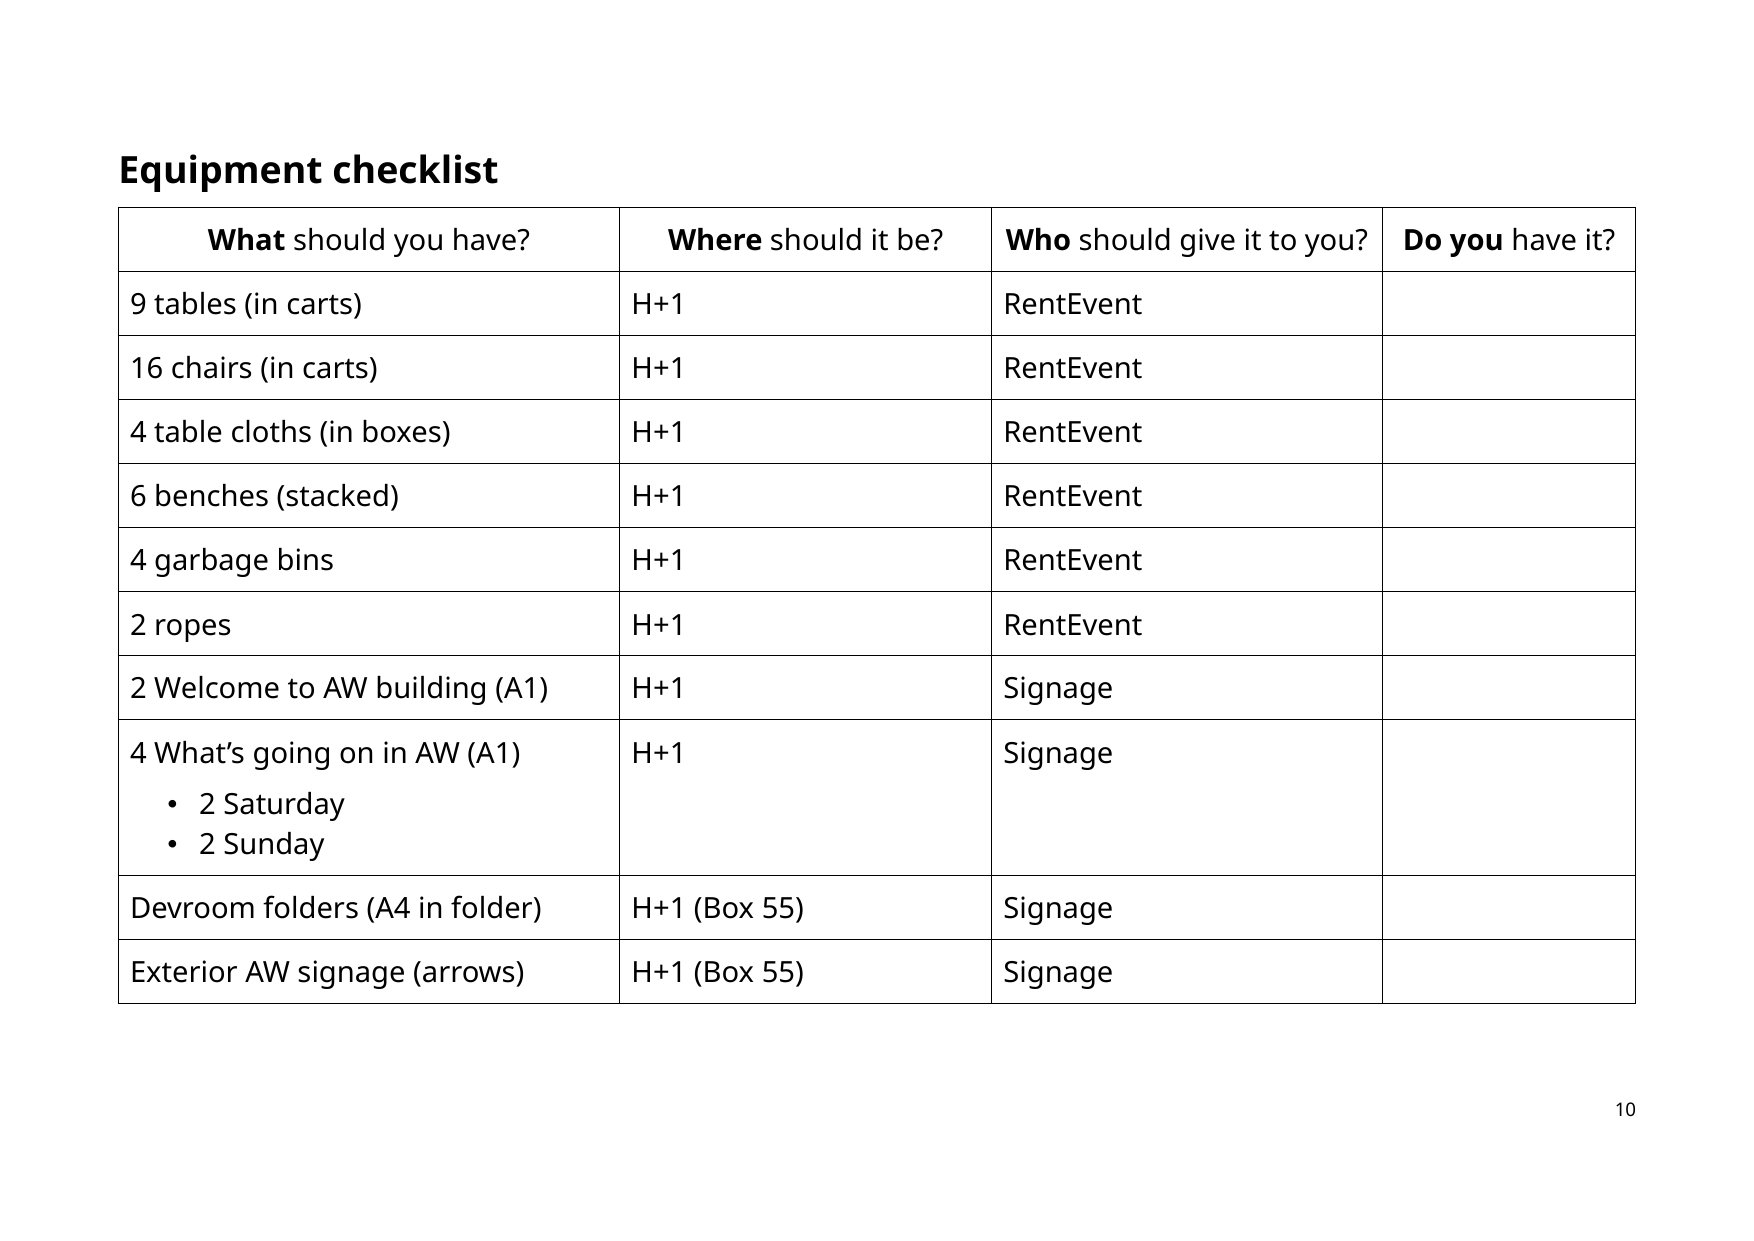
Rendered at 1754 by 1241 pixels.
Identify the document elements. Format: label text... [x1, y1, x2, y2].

table_cell [1383, 940, 1635, 1003]
table_header Do you have it? [1383, 208, 1635, 271]
table_cell H+1 (Box 55) [620, 940, 991, 1003]
table_cell H+1 [620, 592, 991, 655]
table_header Who should give it to you? [992, 208, 1382, 271]
table_cell 4 table cloths (in boxes) [119, 400, 619, 463]
table_cell [1383, 464, 1635, 527]
table_cell RentEvent [992, 592, 1382, 655]
table_cell H+1 [620, 336, 991, 399]
subtitle Equipment checklist [118, 143, 1636, 194]
table_cell 2 ropes [119, 592, 619, 655]
table_cell Exterior AW signage (arrows) [119, 940, 619, 1003]
table_header What should you have? [119, 208, 619, 271]
table_cell [1383, 720, 1635, 874]
table_cell [1383, 400, 1635, 463]
table_cell [1383, 272, 1635, 335]
table_cell [1383, 592, 1635, 655]
table_cell H+1 (Box 55) [620, 876, 991, 938]
table_cell Signage [992, 720, 1382, 874]
table_cell H+1 [620, 464, 991, 527]
table_cell Signage [992, 940, 1382, 1003]
table_cell [1383, 656, 1635, 719]
table_cell RentEvent [992, 272, 1382, 335]
table_cell [1383, 336, 1635, 399]
table_cell [1383, 528, 1635, 591]
table_cell H+1 [620, 528, 991, 591]
table_cell RentEvent [992, 464, 1382, 527]
table_cell Signage [992, 876, 1382, 938]
table_cell H+1 [620, 720, 991, 874]
table_cell RentEvent [992, 528, 1382, 591]
table_cell H+1 [620, 400, 991, 463]
table_cell RentEvent [992, 400, 1382, 463]
table_cell 9 tables (in carts) [119, 272, 619, 335]
table_cell H+1 [620, 272, 991, 335]
table_cell 6 benches (stacked) [119, 464, 619, 527]
table_cell 4 garbage bins [119, 528, 619, 591]
table_cell RentEvent [992, 336, 1382, 399]
table_cell H+1 [620, 656, 991, 719]
table_cell Devroom folders (A4 in folder) [119, 876, 619, 938]
table_header Where should it be? [620, 208, 991, 271]
table_cell [1383, 876, 1635, 938]
table_cell 2 Welcome to AW building (A1) [119, 656, 619, 719]
table_cell Signage [992, 656, 1382, 719]
table_cell 4 What’s going on in AW (A1) 2 Saturday 2 Sunday [119, 720, 619, 874]
table_cell 16 chairs (in carts) [119, 336, 619, 399]
